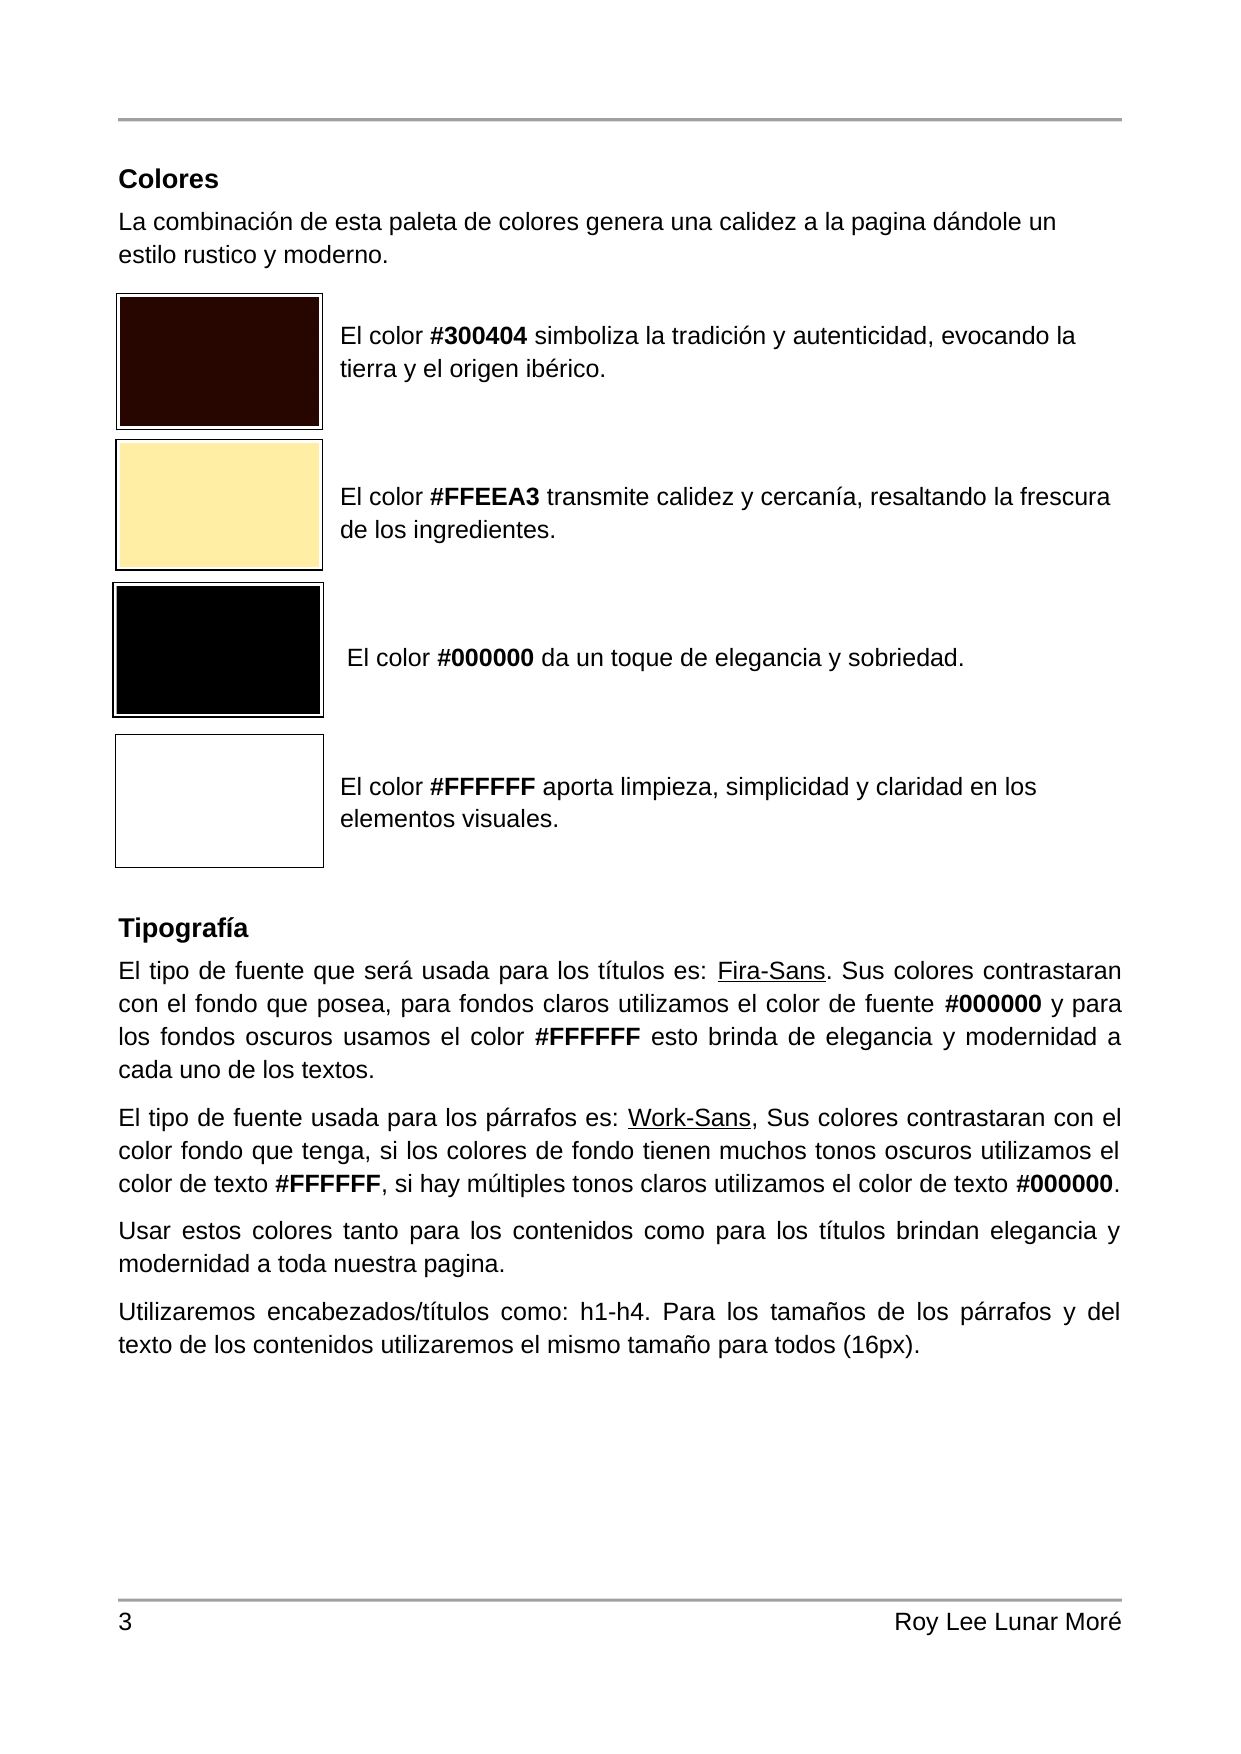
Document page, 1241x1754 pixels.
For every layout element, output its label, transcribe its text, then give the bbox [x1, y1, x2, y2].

text El tipo de fuente que será usada para los títulos es: Fira-Sans. Sus colores contrastaran con el fondo que posea, para fondos claros utilizamos el color de fuente #000000 y para los fondos oscuros usamos el color #FFFFFF esto brinda de elegancia y modernidad a cada uno de los textos. [118, 956, 1122, 1084]
subtitle Tipografía [118, 912, 1122, 943]
text El color #000000 da un toque de elegancia y sobriedad. [324, 643, 1122, 672]
picture [119, 443, 319, 567]
text El color #FFEEA3 transmite calidez y cercanía, resaltando la frescura de los ingredientes. [323, 482, 1122, 544]
text Usar estos colores tanto para los contenidos como para los títulos brindan elegancia y modernidad a toda nuestra pagina. [118, 1216, 1122, 1278]
picture [119, 738, 320, 864]
text El color #FFFFFF aporta limpieza, simplicidad y claridad en los elementos visuales. [324, 771, 1122, 833]
text La combinación de esta paleta de colores genera una calidez a la pagina dándole un estilo rustico y moderno. [118, 207, 1122, 269]
text Utilizaremos encabezados/títulos como: h1-h4. Para los tamaños de los párrafos y del texto de los contenidos utilizaremos el mismo tamaño para todos (16px). [118, 1297, 1122, 1359]
text El color #300404 simboliza la tradición y autenticidad, evocando la tierra y el origen ibérico. [323, 321, 1122, 382]
picture [120, 297, 319, 426]
subtitle Colores [118, 163, 1122, 194]
picture [116, 586, 320, 714]
text El tipo de fuente usada para los párrafos es: Work-Sans, Sus colores contrastaran con el color fondo que tenga, si los colores de fondo tienen muchos tonos oscuros utilizamos el color de texto #FFFFFF, si hay múltiples tonos claros utilizamos el color de texto #000000. [118, 1103, 1122, 1197]
